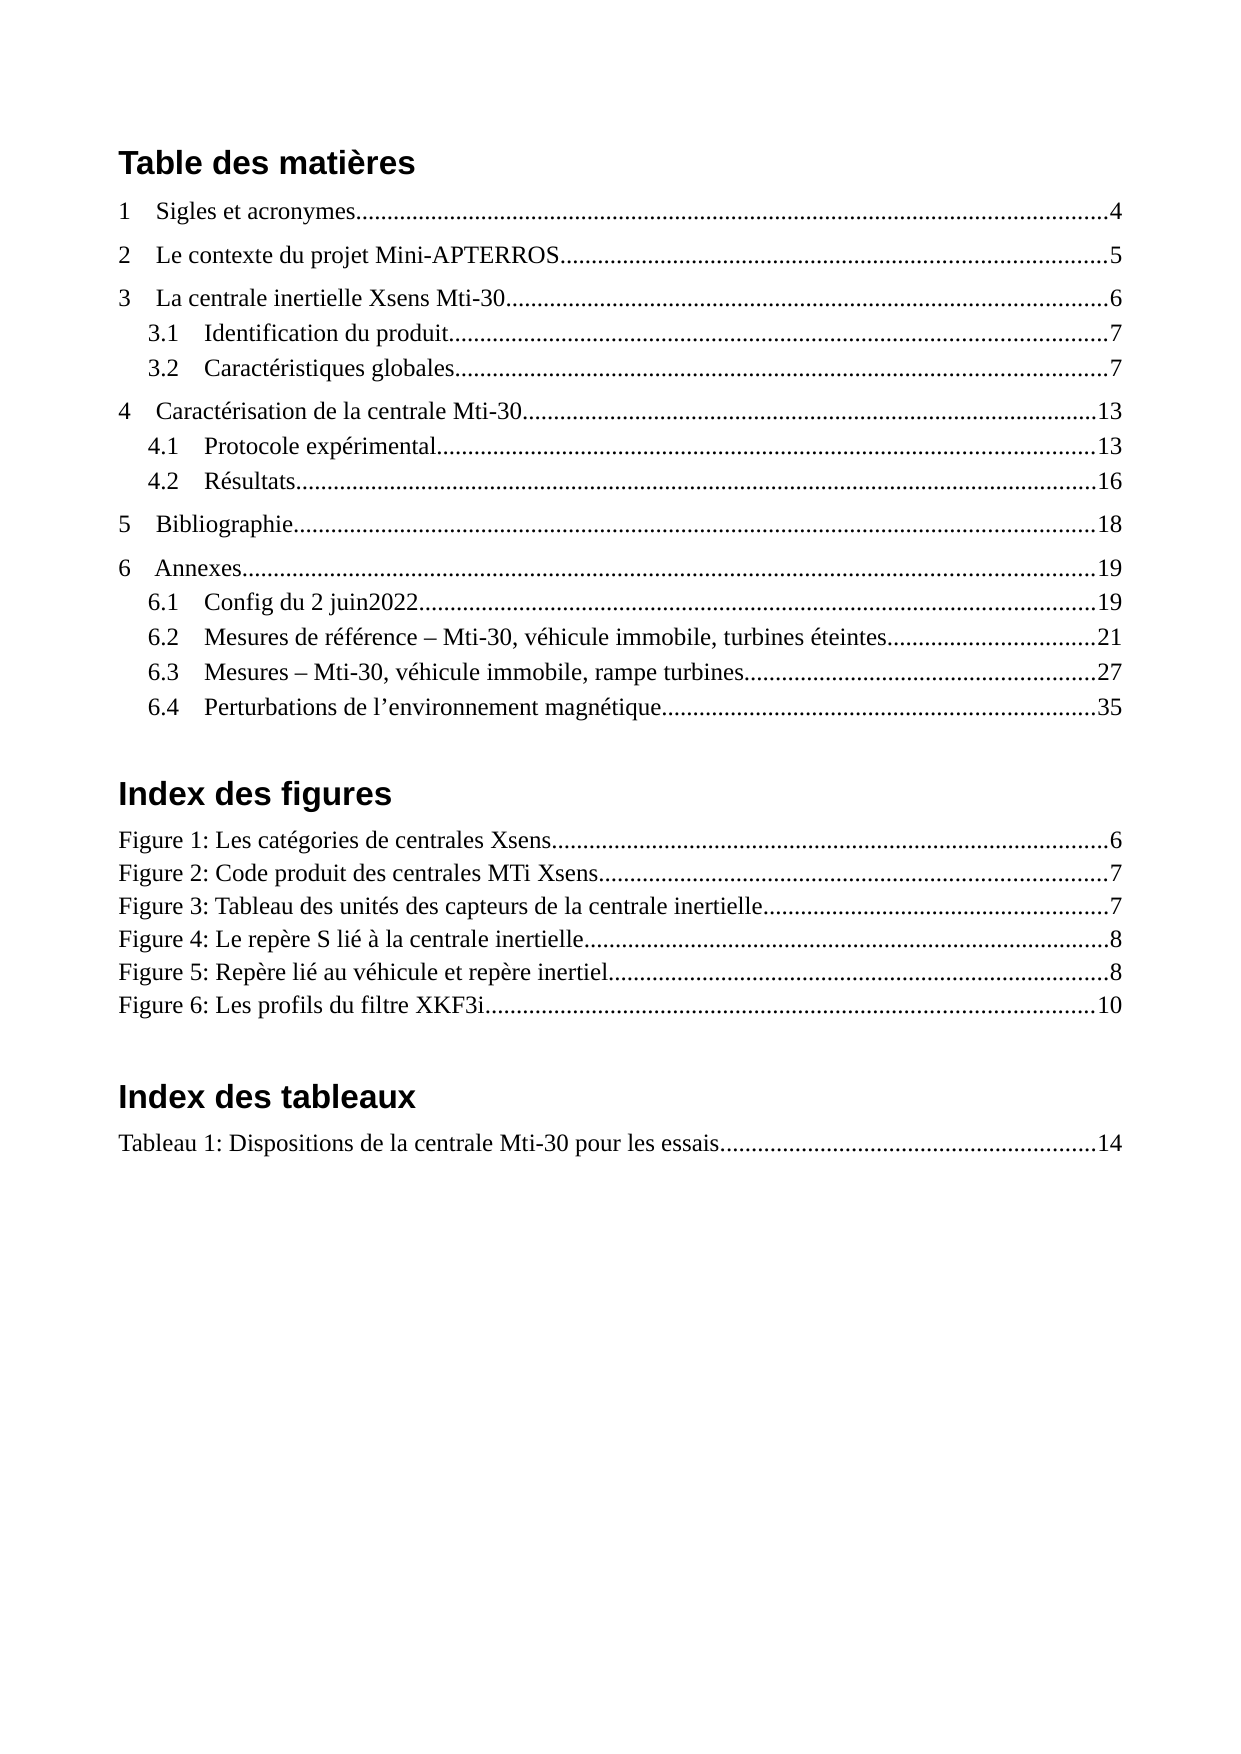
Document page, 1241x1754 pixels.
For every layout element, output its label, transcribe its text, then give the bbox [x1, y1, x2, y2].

text Figure 3: Tableau des unités des capteurs de la centrale inertielle 7 [118, 891, 1122, 920]
text 6.4 Perturbations de l’environnement magnétique 35 [148, 692, 1122, 720]
subtitle Table des matières [118, 143, 1122, 182]
text Figure 1: Les catégories de centrales Xsens 6 [118, 825, 1122, 854]
text 4.1 Protocole expérimental 13 [148, 431, 1122, 460]
subtitle Index des tableaux [118, 1077, 1122, 1115]
text 6 Annexes 19 [118, 553, 1122, 582]
text Figure 6: Les profils du filtre XKF3i 10 [118, 990, 1122, 1019]
text 6.3 Mesures – Mti-30, véhicule immobile, rampe turbines 27 [148, 657, 1122, 686]
subtitle Index des figures [118, 774, 1122, 812]
text Figure 5: Repère lié au véhicule et repère inertiel 8 [118, 957, 1122, 986]
text 6.1 Config du 2 juin2022 19 [148, 587, 1122, 616]
text Figure 2: Code produit des centrales MTi Xsens 7 [118, 858, 1122, 887]
text 3 La centrale inertielle Xsens Mti-30 6 [118, 283, 1122, 312]
text 3.2 Caractéristiques globales 7 [148, 353, 1122, 382]
text 4.2 Résultats 16 [148, 466, 1122, 494]
text Tableau 1: Dispositions de la centrale Mti-30 pour les essais. 14 [118, 1128, 1122, 1157]
text Figure 4: Le repère S lié à la centrale inertielle 8 [118, 924, 1122, 953]
text 5 Bibliographie 18 [118, 509, 1122, 538]
text 3.1 Identification du produit 7 [148, 318, 1122, 347]
text 4 Caractérisation de la centrale Mti-30 13 [118, 396, 1122, 425]
text 1 Sigles et acronymes 4 [118, 196, 1122, 225]
text 2 Le contexte du projet Mini-APTERROS 5 [118, 240, 1122, 269]
text 6.2 Mesures de référence – Mti-30, véhicule immobile, turbines éteintes 21 [148, 622, 1122, 651]
